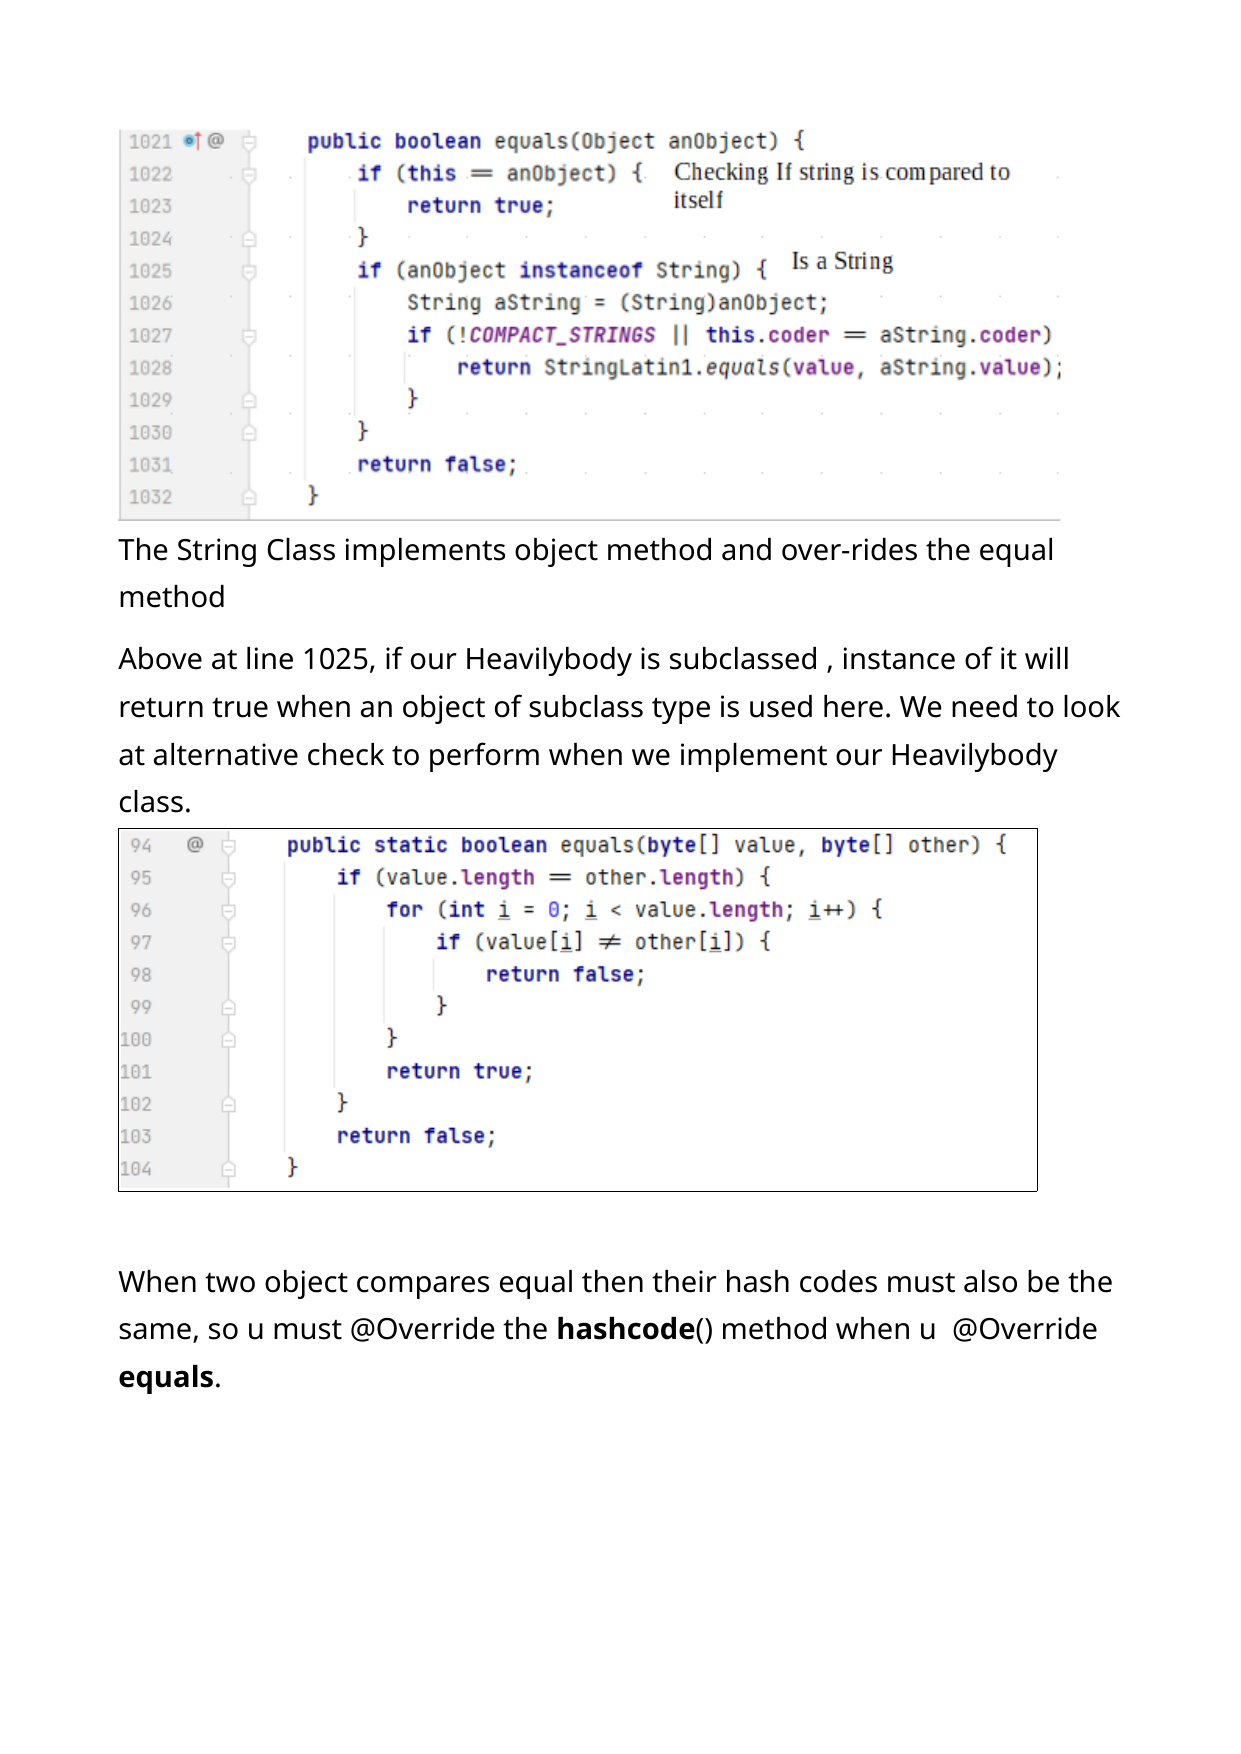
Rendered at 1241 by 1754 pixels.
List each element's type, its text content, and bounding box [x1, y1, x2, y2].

text The String Class implements object method and over-rides the equal method [118, 118, 1122, 616]
text Above at line 1025, if our Heavilybody is subclassed , instance of it will return true when an object of subclass type is used here. We need to look at alternative check to perform when we implement our Heavilybody class. [118, 639, 1122, 821]
text When two object compares equal then their hash codes must also be the same, so u must @Override the hashcode() method when u @Override equals. [118, 1261, 1122, 1396]
picture [121, 831, 1034, 1188]
picture [118, 127, 1084, 521]
